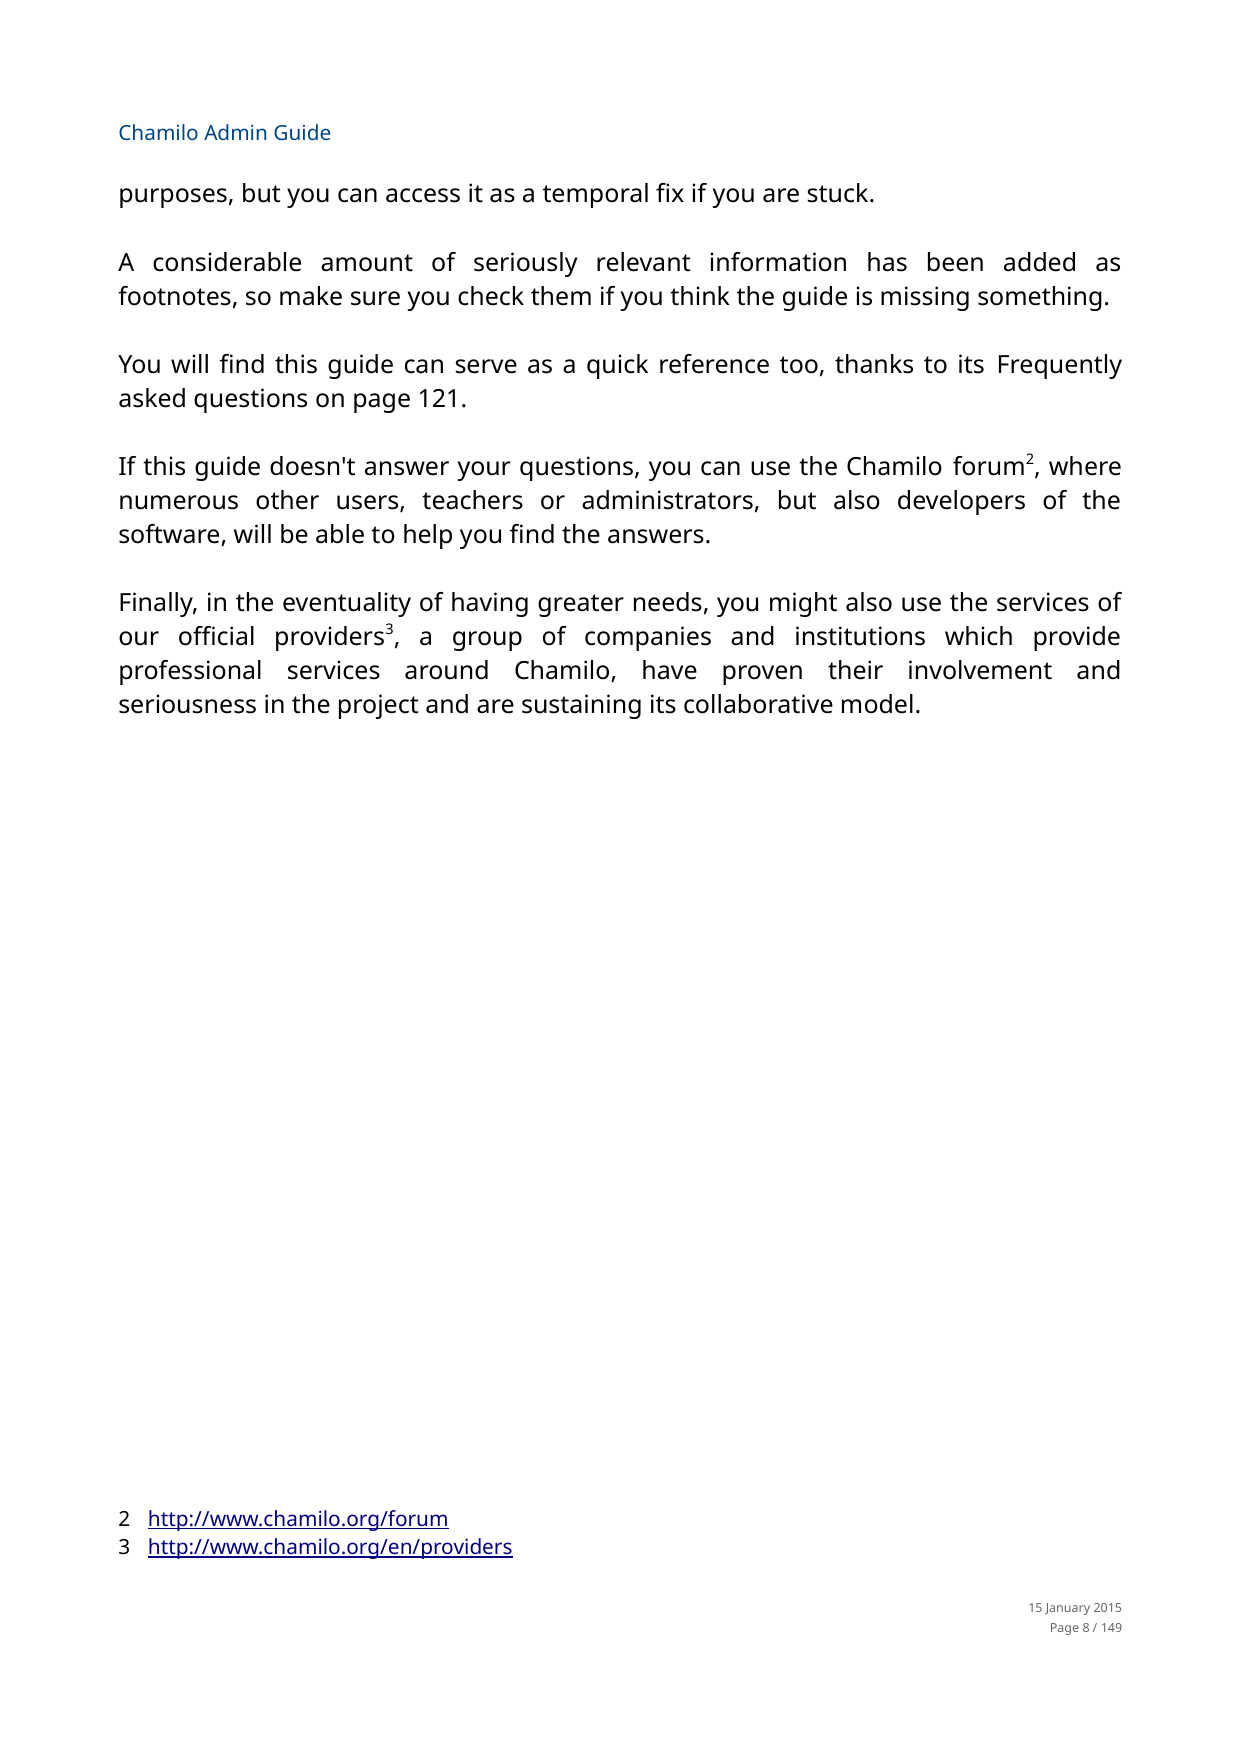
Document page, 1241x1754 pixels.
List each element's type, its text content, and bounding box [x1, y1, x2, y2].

text A considerable amount of seriously relevant information has been added as footnotes, so make sure you check them if you think the guide is missing something. [118, 244, 1122, 312]
text You will find this guide can serve as a quick reference too, thanks to its Frequently asked questions on page 104. [118, 346, 1122, 414]
text purposes, but you can access it as a temporal fix if you are stuck. [118, 176, 1122, 210]
text http://www.chamilo.org/en/providers [118, 1532, 1122, 1561]
text http://www.chamilo.org/forum [118, 1504, 1122, 1532]
text Finally, in the eventuality of having greater needs, you might also use the services of our official providers, a group of companies and institutions which provide professional services around Chamilo, have proven their involvement and seriousness in the project and are sustaining its collaborative model. [118, 585, 1122, 721]
text If this guide doesn't answer your questions, you can use the Chamilo forum, where numerous other users, teachers or administrators, but also developers of the software, will be able to help you find the answers. [118, 448, 1122, 551]
